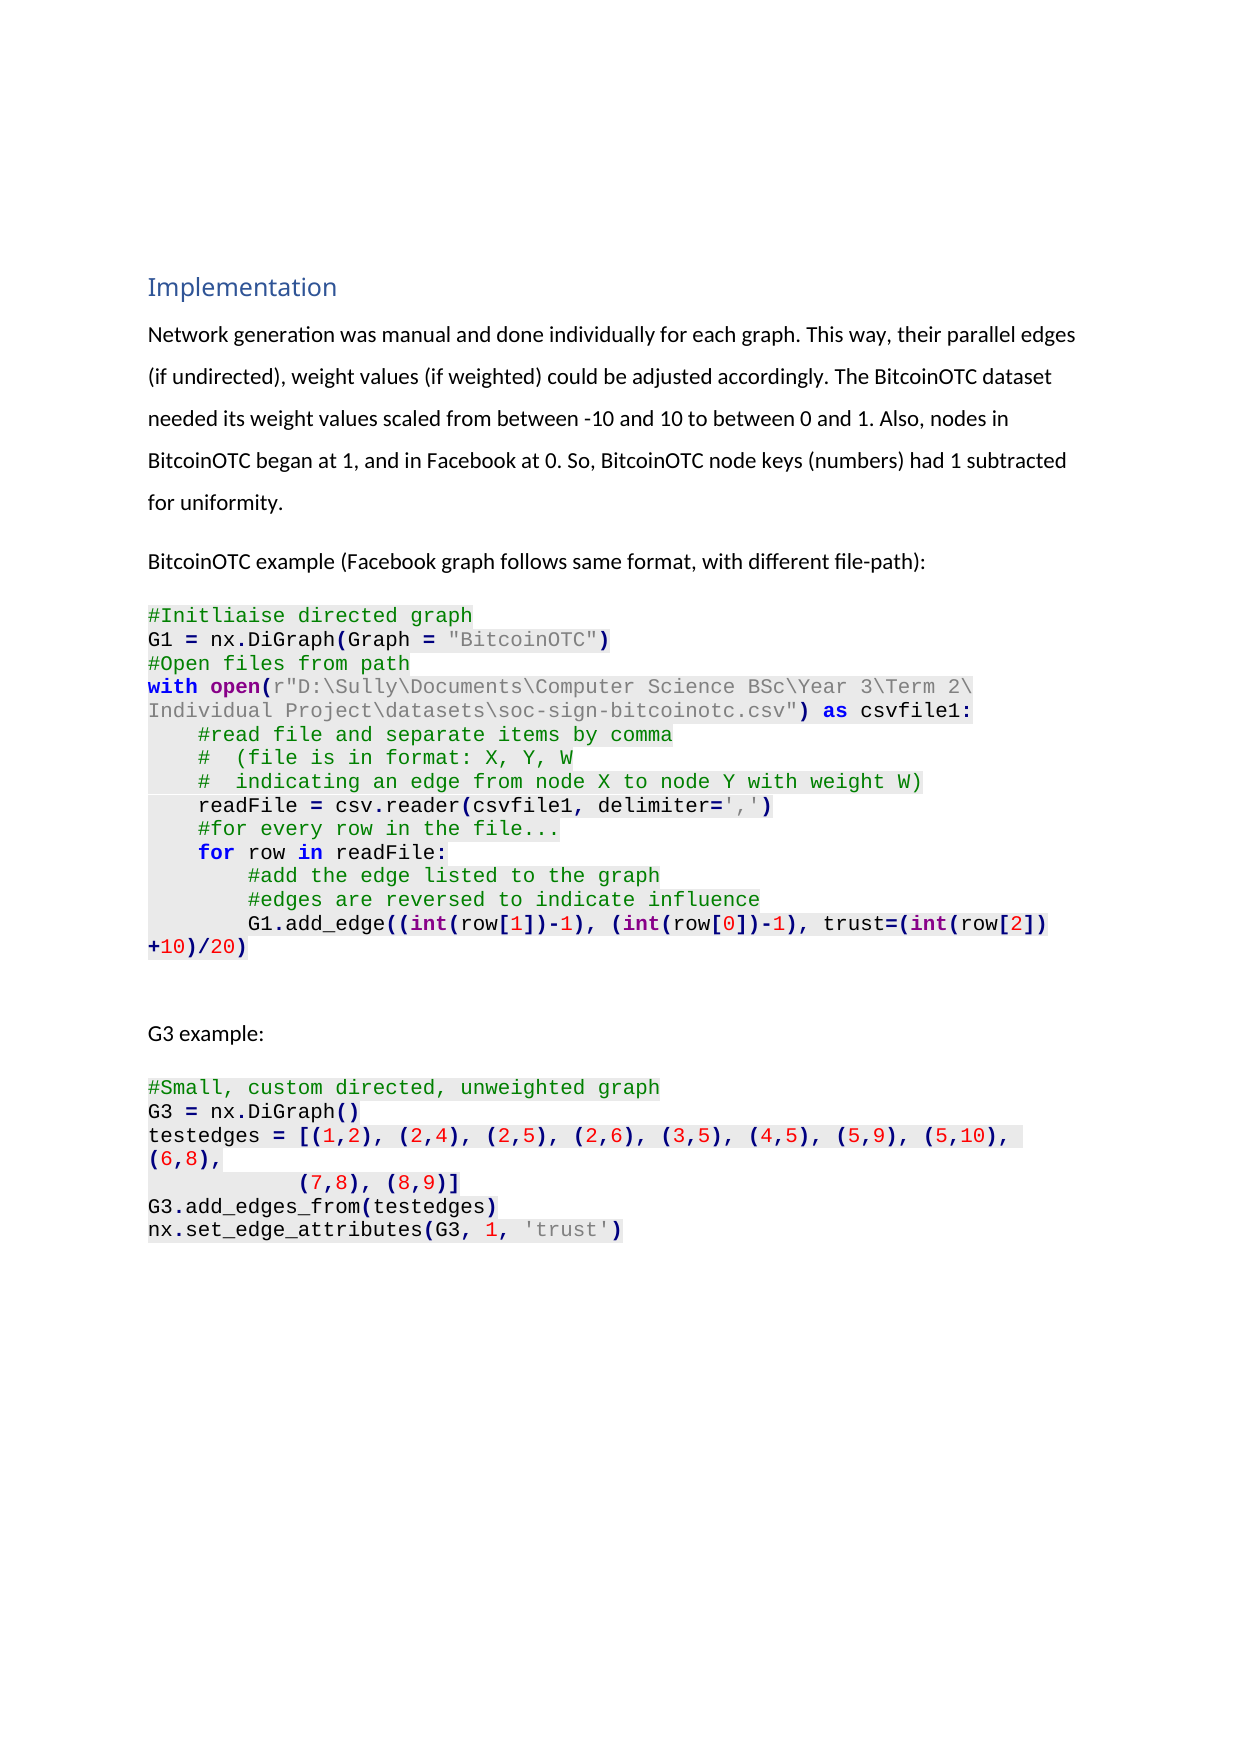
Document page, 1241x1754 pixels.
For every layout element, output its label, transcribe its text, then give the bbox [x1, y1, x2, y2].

text G1 = nx.DiGraph(Graph = "BitcoinOTC") [148, 629, 1092, 653]
text for row in readFile: [148, 842, 1092, 866]
text #Small, custom directed, unweighted graph [148, 1077, 1092, 1101]
text BitcoinOTC example (Facebook graph follows same format, with different file-path): [148, 547, 1092, 575]
subtitle Implementation [148, 269, 1092, 303]
text # indicating an edge from node X to node Y with weight W) [148, 771, 1092, 794]
text #edges are reversed to indicate influence [148, 889, 1092, 913]
text G3.add_edges_from(testedges) [148, 1196, 1092, 1219]
text #read file and separate items by comma [148, 724, 1092, 747]
text nx.set_edge_attributes(G3, 1, 'trust') [148, 1219, 1092, 1243]
text #add the edge listed to the graph [148, 866, 1092, 889]
text with open(r"D:\Sully\Documents\Computer Science BSc\Year 3\Term 2\Individual Project\datasets\soc-sign-bitcoinotc.csv") as csvfile1: [148, 676, 1092, 724]
text G3 example: [148, 1019, 1092, 1047]
text #Initliaise directed graph [148, 605, 1092, 629]
text Network generation was manual and done individually for each graph. This way, their parallel edges (if undirected), weight values (if weighted) could be adjusted accordingly. The BitcoinOTC dataset needed its weight values scaled from between -10 and 10 to between 0 and 1. Also, nodes in BitcoinOTC began at 1, and in Facebook at 0. So, BitcoinOTC node keys (numbers) had 1 subtracted for uniformity. [148, 320, 1092, 516]
text (7,8), (8,9)] [148, 1172, 1092, 1196]
text G1.add_edge((int(row[1])-1), (int(row[0])-1), trust=(int(row[2])+10)/20) [148, 913, 1092, 960]
text # (file is in format: X, Y, W [148, 747, 1092, 771]
text readFile = csv.reader(csvfile1, delimiter=',') [148, 794, 1092, 818]
text G3 = nx.DiGraph() [148, 1101, 1092, 1125]
text #for every row in the file... [148, 818, 1092, 842]
text testedges = [(1,2), (2,4), (2,5), (2,6), (3,5), (4,5), (5,9), (5,10), (6,8), [148, 1125, 1092, 1172]
text #Open files from path [148, 653, 1092, 676]
